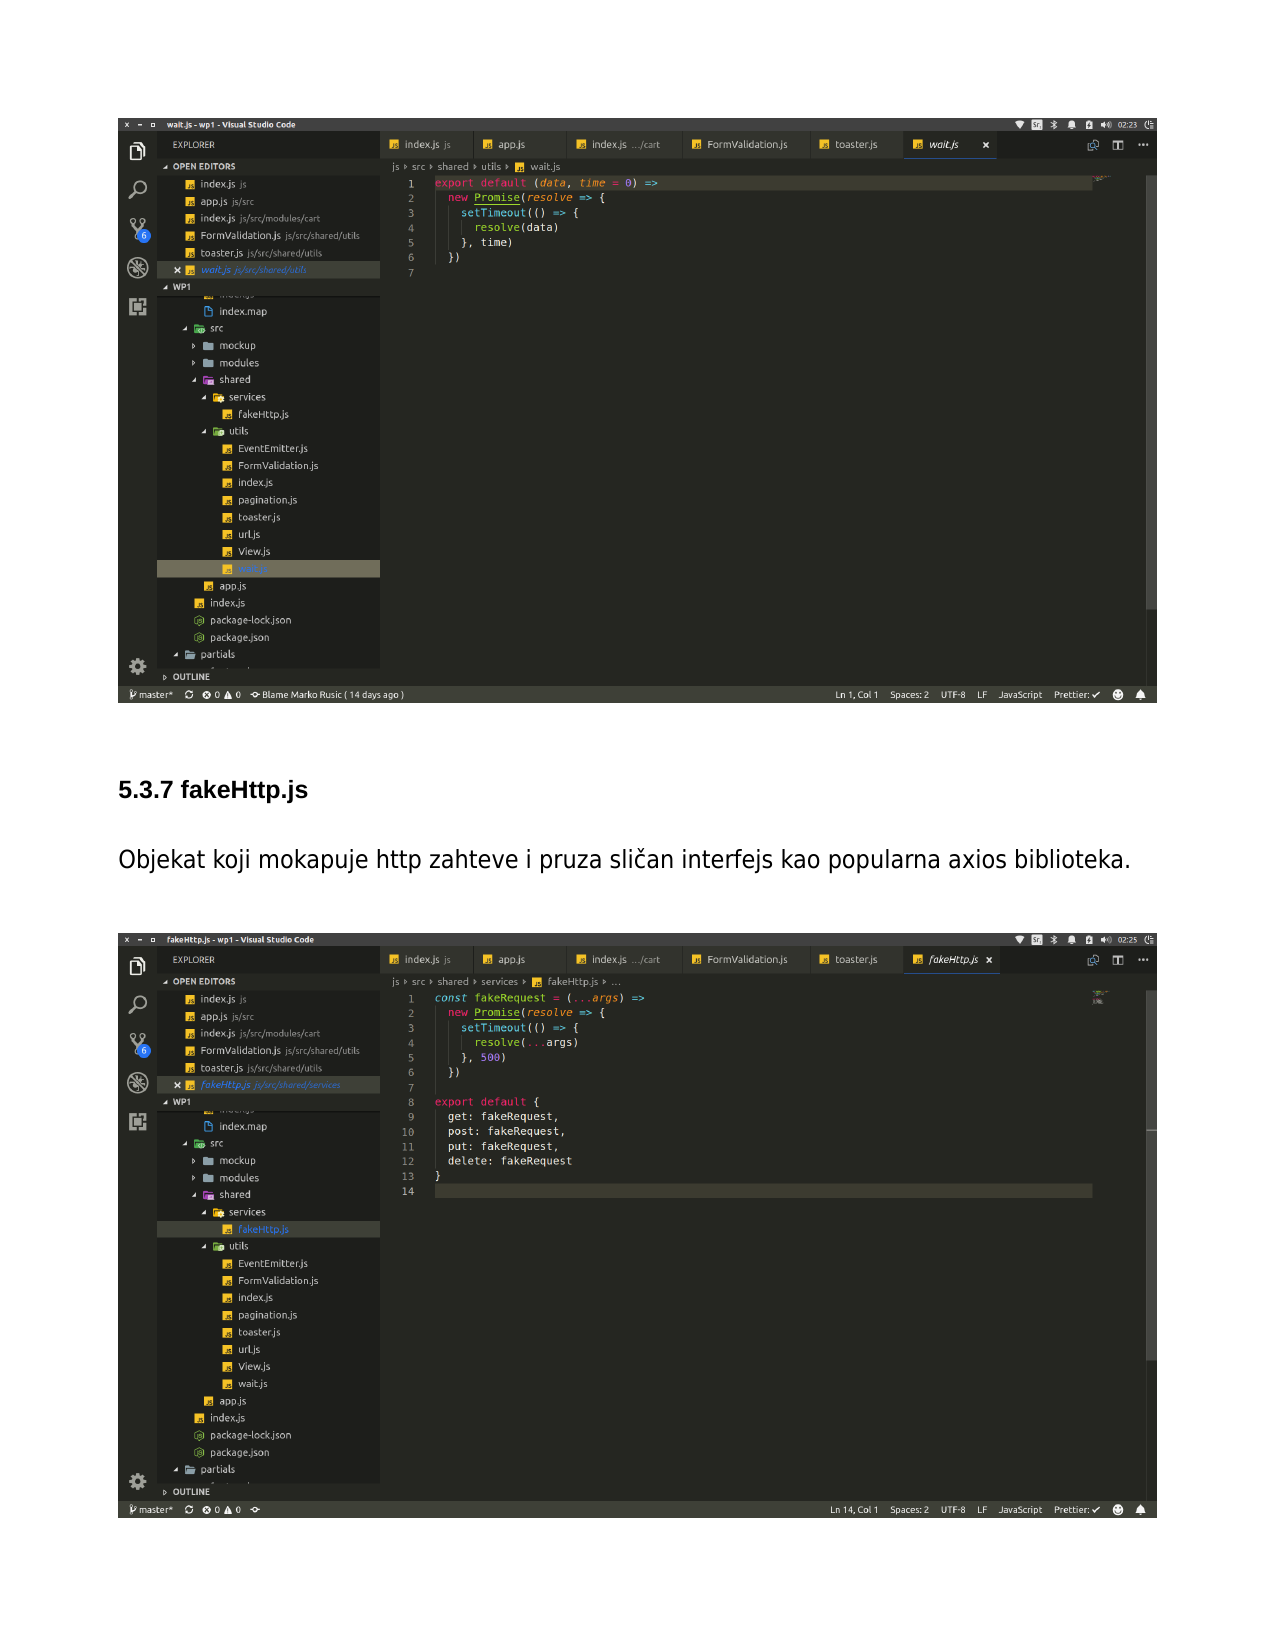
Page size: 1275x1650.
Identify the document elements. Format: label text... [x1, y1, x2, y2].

picture [118, 118, 1157, 703]
subtitle 5.3.7 fakeHttp.js [118, 775, 1157, 804]
text Objekat koji mokapuje http zahteve i pruza sličan interfejs kao popularna axios biblioteka. [118, 846, 1157, 875]
picture [118, 933, 1157, 1518]
